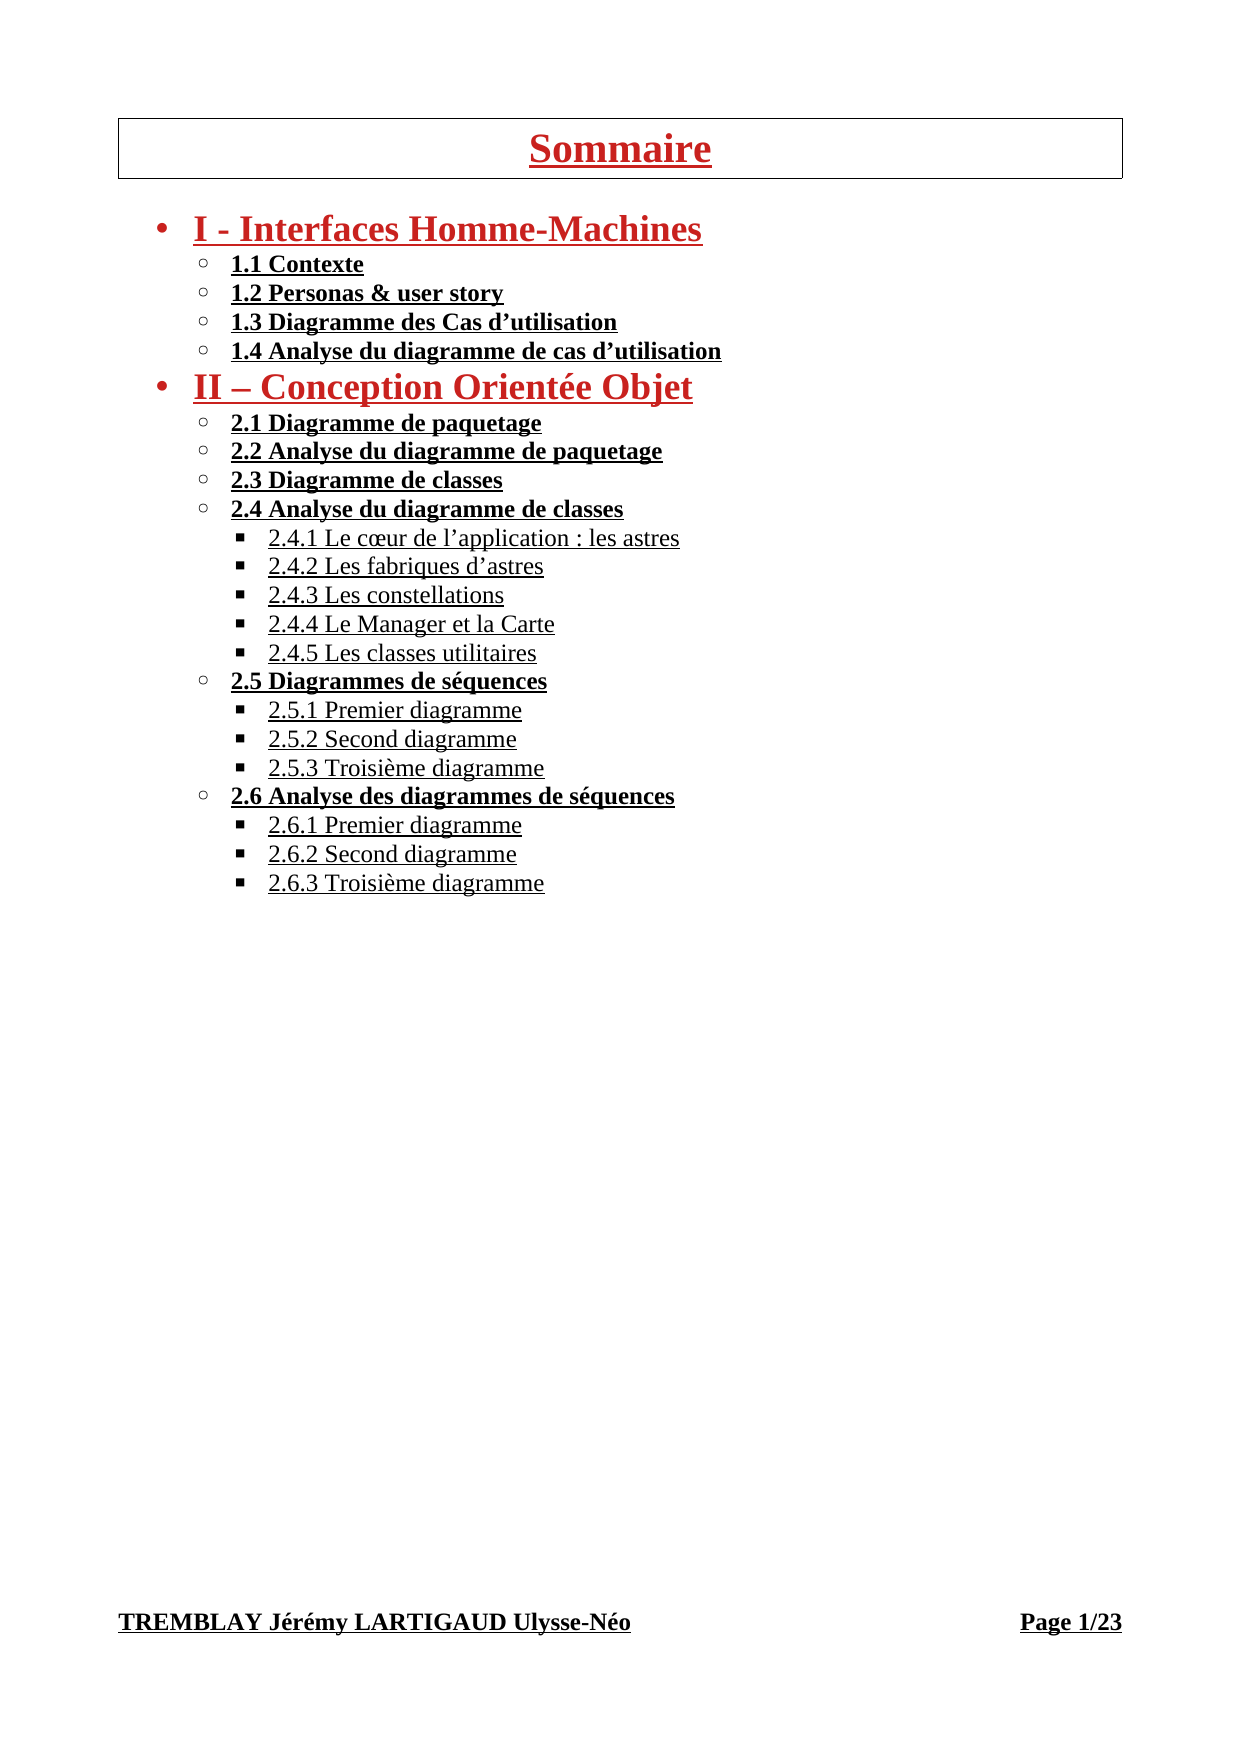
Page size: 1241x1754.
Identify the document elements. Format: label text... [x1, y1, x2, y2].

list 2.1 Diagramme de paquetage [193, 408, 1122, 436]
list II – Conception Orientée Objet [156, 364, 1122, 408]
list 2.4.1 Le cœur de l’application : les astres [231, 523, 1122, 551]
list 2.4.2 Les fabriques d’astres [231, 551, 1122, 580]
list 2.6.1 Premier diagramme [231, 810, 1122, 839]
table_header Sommaire [119, 119, 1122, 178]
list 2.4.5 Les classes utilitaires [231, 638, 1122, 666]
list 2.4.4 Le Manager et la Carte [231, 609, 1122, 638]
list 1.2 Personas & user story [193, 278, 1122, 307]
list 2.6.3 Troisième diagramme [231, 868, 1122, 896]
list 2.6.2 Second diagramme [231, 839, 1122, 868]
list I - Interfaces Homme-Machines [156, 206, 1122, 249]
list 2.5.1 Premier diagramme [231, 695, 1122, 724]
list 2.2 Analyse du diagramme de paquetage [193, 436, 1122, 465]
list 2.3 Diagramme de classes [193, 465, 1122, 494]
list 1.1 Contexte [193, 249, 1122, 278]
list 1.3 Diagramme des Cas d’utilisation [193, 307, 1122, 336]
list 2.5.3 Troisième diagramme [231, 753, 1122, 781]
list 1.4 Analyse du diagramme de cas d’utilisation [193, 336, 1122, 364]
list 2.4 Analyse du diagramme de classes [193, 494, 1122, 523]
list 2.6 Analyse des diagrammes de séquences [193, 781, 1122, 810]
list 2.5.2 Second diagramme [231, 724, 1122, 753]
list 2.4.3 Les constellations [231, 580, 1122, 609]
list 2.5 Diagrammes de séquences [193, 666, 1122, 695]
